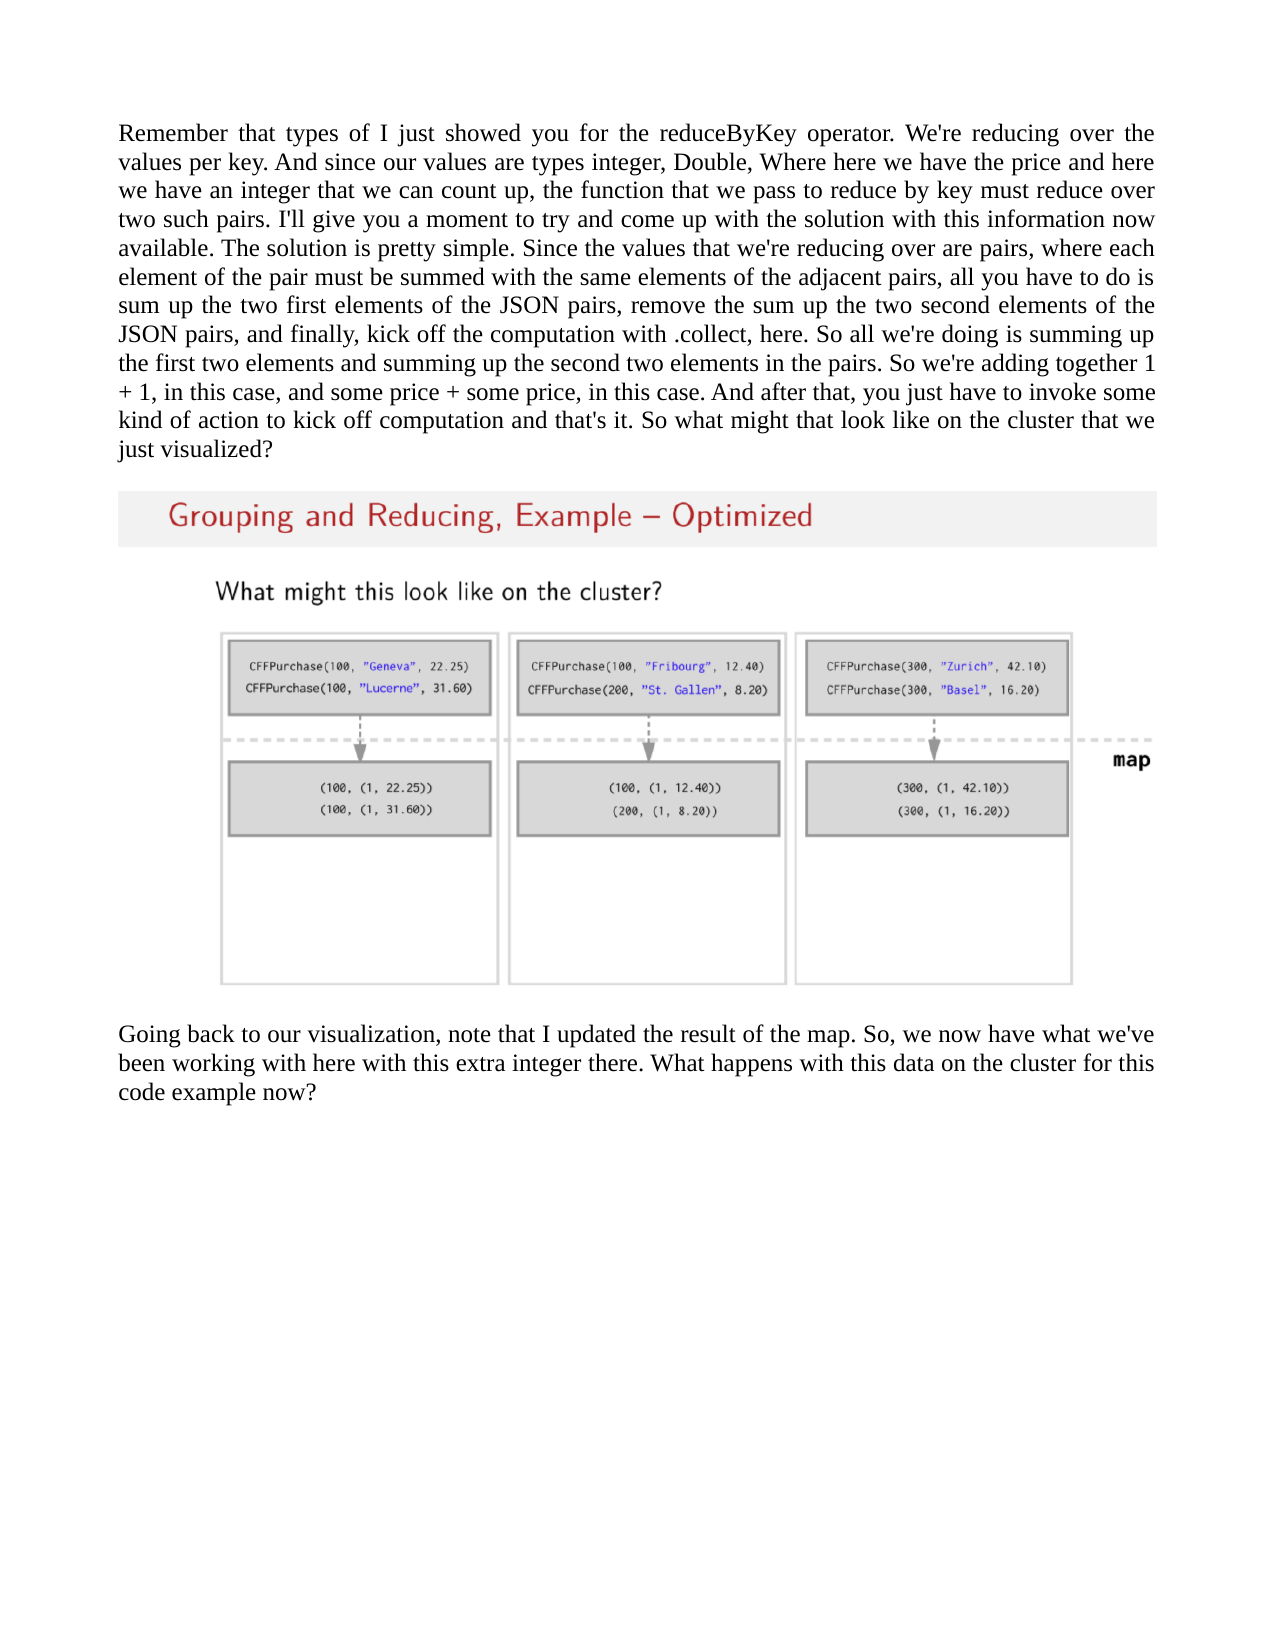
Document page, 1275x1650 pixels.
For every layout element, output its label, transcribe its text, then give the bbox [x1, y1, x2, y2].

text Going back to our visualization, note that I updated the result of the map. So, we now have what we've been working with here with this extra integer there. What happens with this data on the cluster for this code example now? [118, 1019, 1157, 1105]
picture [118, 491, 1157, 991]
text Remember that types of I just showed you for the reduceByKey operator. We're reducing over the values per key. And since our values are types integer, Double, Where here we have the price and here we have an integer that we can count up, the function that we pass to reduce by key must reduce over two such pairs. I'll give you a moment to try and come up with the solution with this information now available. The solution is pretty simple. Since the values that we're reducing over are pairs, where each element of the pair must be summed with the same elements of the adjacent pairs, all you have to do is sum up the two first elements of the JSON pairs, remove the sum up the two second elements of the JSON pairs, and finally, kick off the computation with .collect, here. So all we're doing is summing up the first two elements and summing up the second two elements in the pairs. So we're adding together 1 + 1, in this case, and some price + some price, in this case. And after that, you just have to invoke some kind of action to kick off computation and that's it. So what might that look like on the cluster that we just visualized? [118, 118, 1157, 463]
